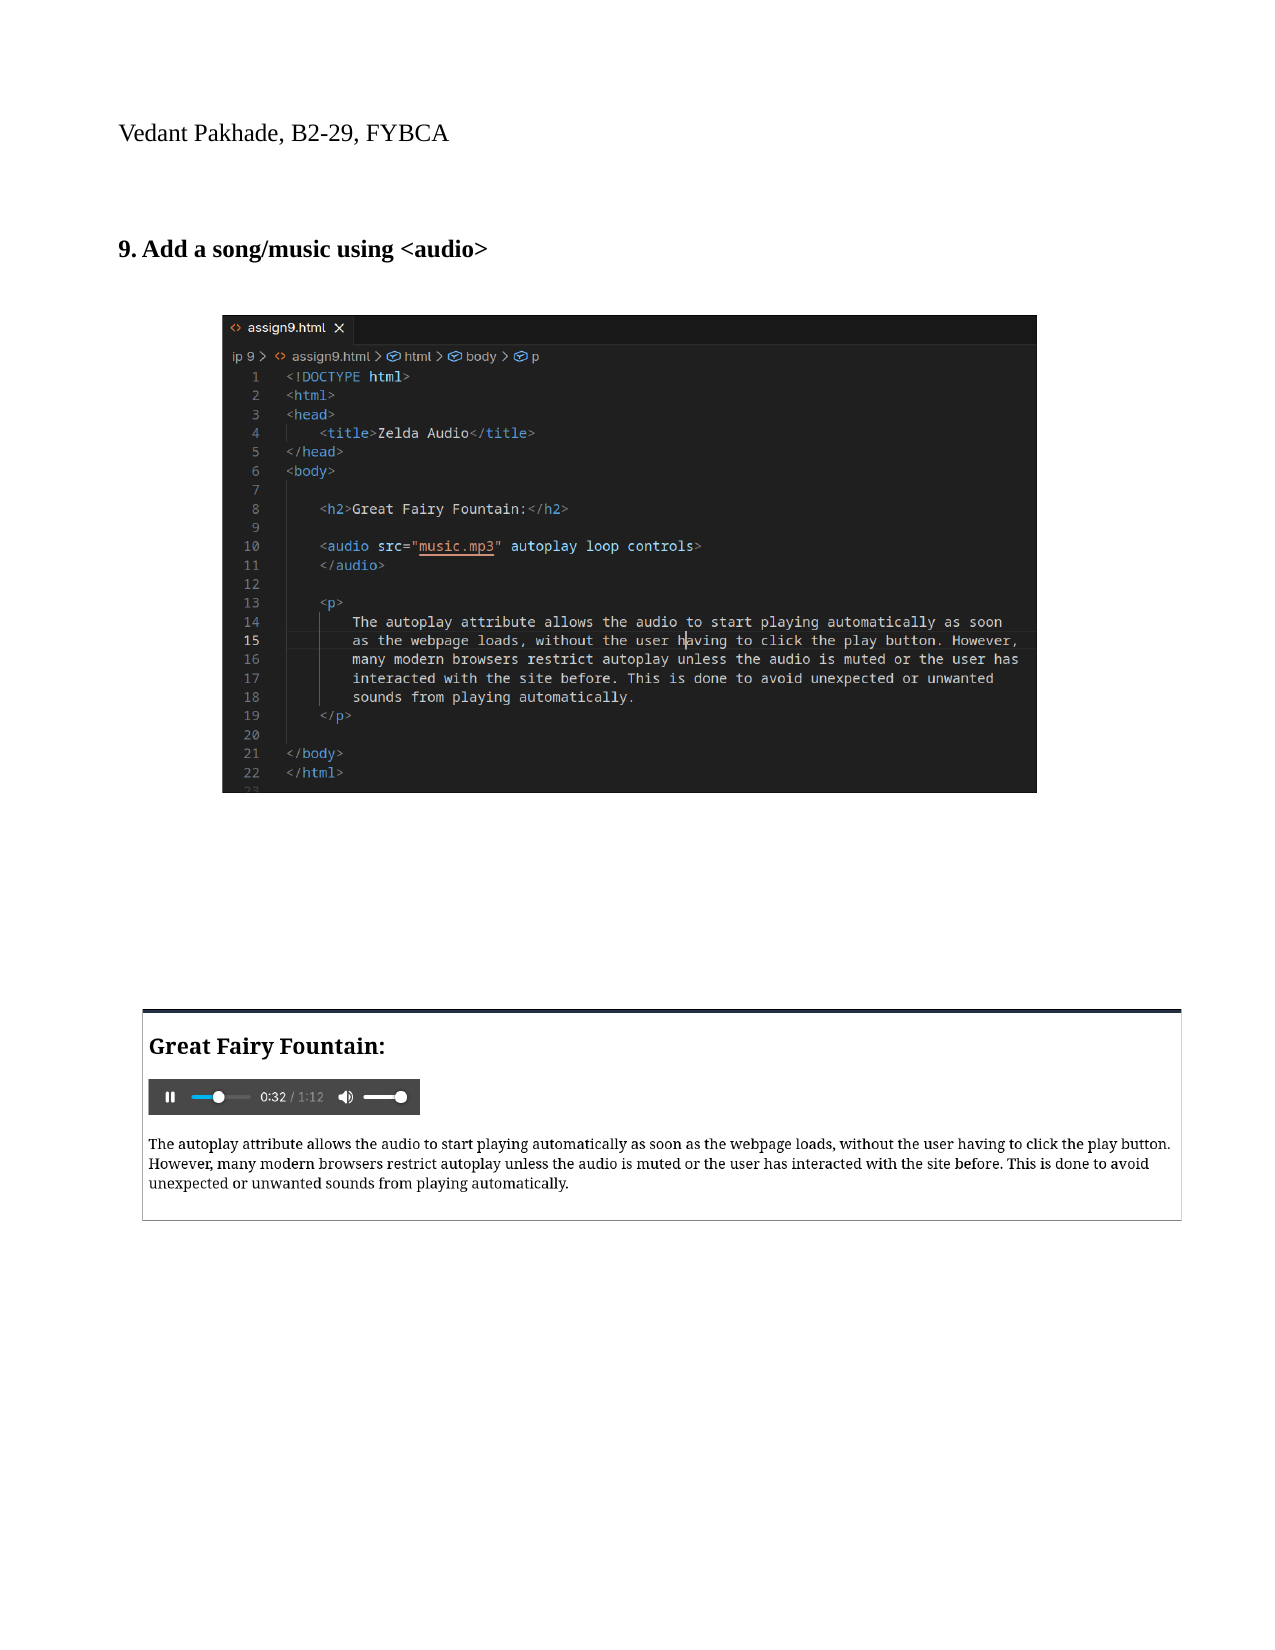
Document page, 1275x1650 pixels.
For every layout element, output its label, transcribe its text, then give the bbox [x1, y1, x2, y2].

picture [222, 315, 1037, 793]
picture [142, 1009, 1182, 1221]
text 9. Add a song/music using <audio> [118, 234, 1157, 263]
